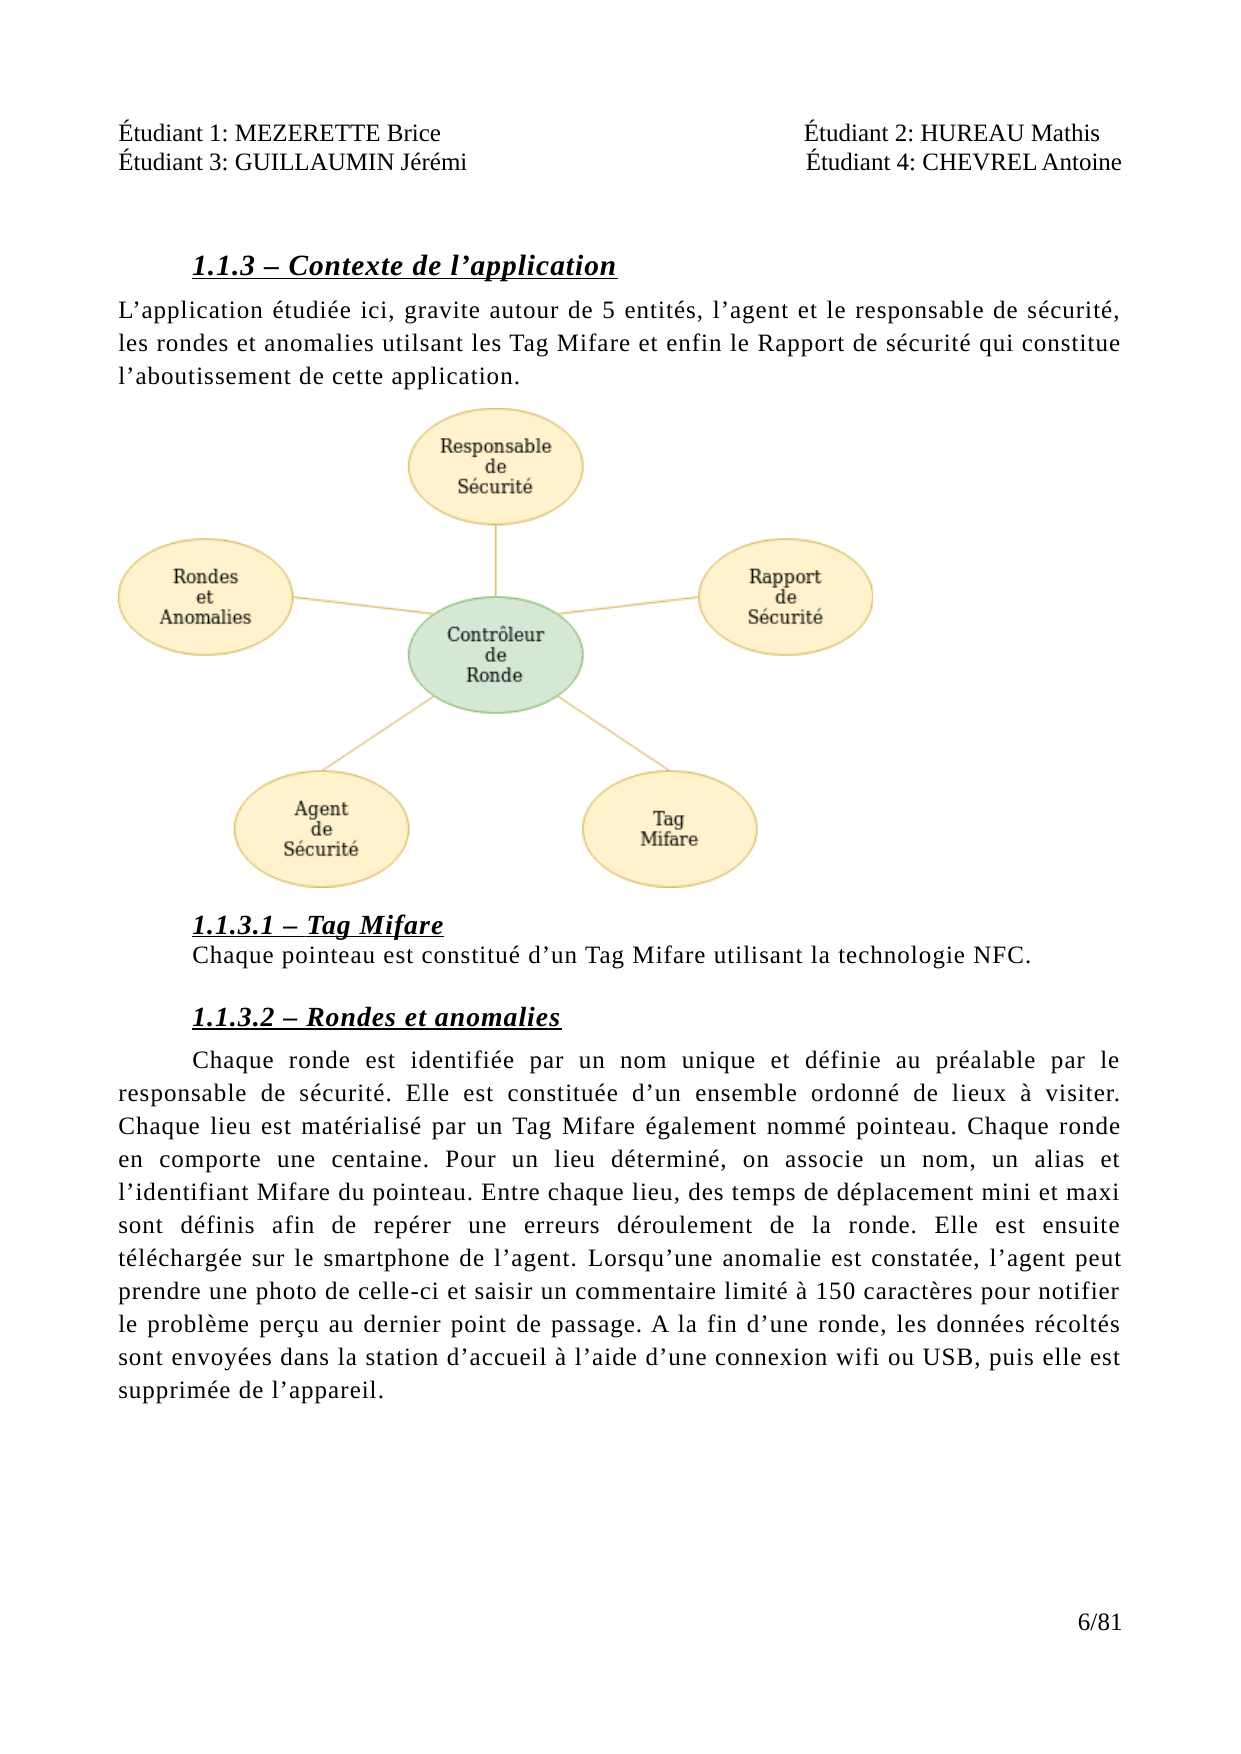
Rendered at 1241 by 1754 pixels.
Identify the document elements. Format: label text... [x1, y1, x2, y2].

subtitle 1.1.3.2 – Rondes et anomalies [118, 1001, 1122, 1032]
text Chaque pointeau est constitué d’un Tag Mifare utilisant la technologie NFC. [118, 940, 1122, 969]
subtitle 1.1.3 – Contexte de l’application [118, 248, 1122, 282]
text 1.1.3.1 – Tag Mifare [118, 907, 1122, 940]
text Chaque ronde est identifiée par un nom unique et définie au préalable par le responsable de sécurité. Elle est constituée d’un ensemble ordonné de lieux à visiter. Chaque lieu est matérialisé par un Tag Mifare également nommé pointeau. Chaque ronde en comporte une centaine. Pour un lieu déterminé, on associe un nom, un alias et l’identifiant Mifare du pointeau. Entre chaque lieu, des temps de déplacement mini et maxi sont définis afin de repérer une erreurs déroulement de la ronde. Elle est ensuite téléchargée sur le smartphone de l’agent. Lorsqu’une anomalie est constatée, l’agent peut prendre une photo de celle-ci et saisir un commentaire limité à 150 caractères pour notifier le problème perçu au dernier point de passage. A la fin d’une ronde, les données récoltés sont envoyées dans la station d’accueil à l’aide d’une connexion wifi ou USB, puis elle est supprimée de l’appareil. [118, 1045, 1122, 1404]
picture [118, 408, 874, 888]
text L’application étudiée ici, gravite autour de 5 entités, l’agent et le responsable de sécurité, les rondes et anomalies utilsant les Tag Mifare et enfin le Rapport de sécurité qui constitue l’aboutissement de cette application. [118, 295, 1122, 389]
